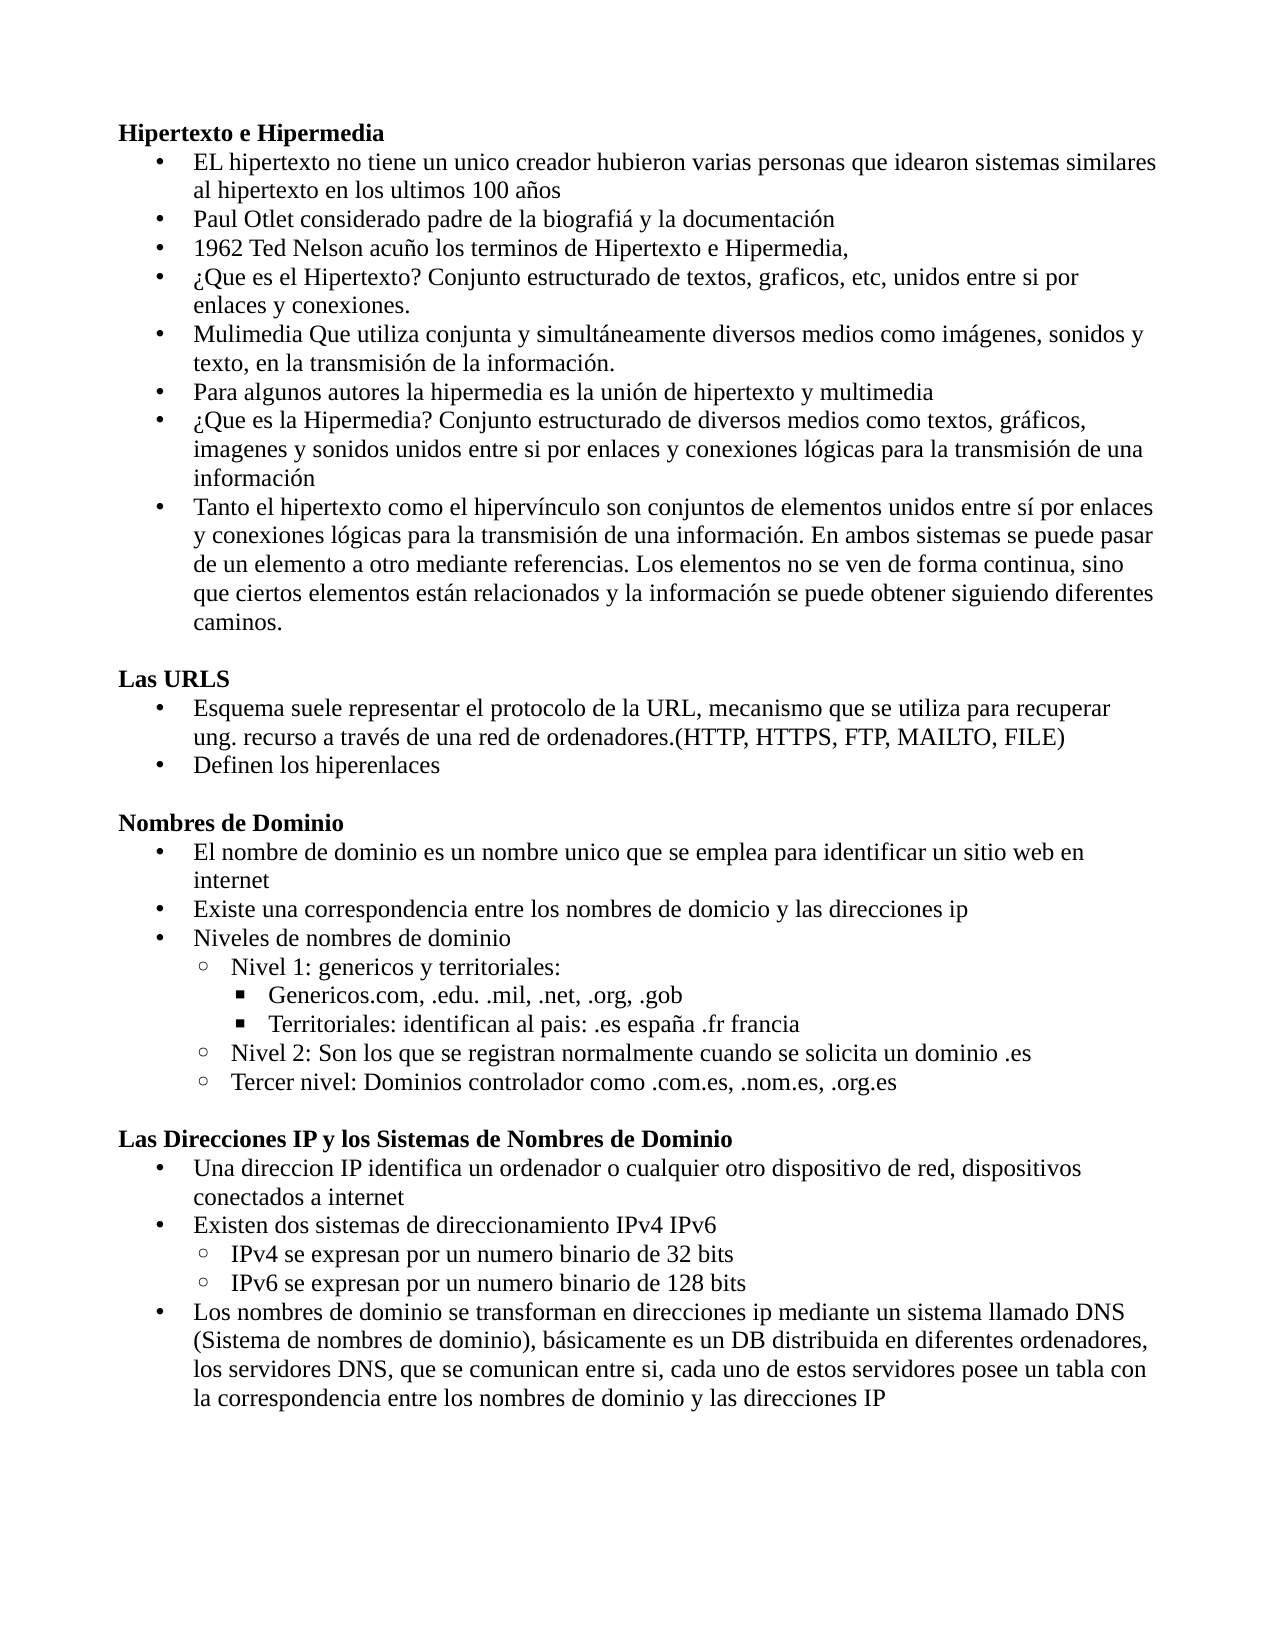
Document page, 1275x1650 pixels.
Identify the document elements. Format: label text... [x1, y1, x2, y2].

list 1962 Ted Nelson acuño los terminos de Hipertexto e Hipermedia, [156, 233, 1157, 262]
list Tanto el hipertexto como el hipervínculo son conjuntos de elementos unidos entre sí por enlaces y conexiones lógicas para la transmisión de una información. En ambos sistemas se puede pasar de un elemento a otro mediante referencias. Los elementos no se ven de forma continua, sino que ciertos elementos están relacionados y la información se puede obtener siguiendo diferentes caminos. [156, 492, 1157, 636]
text Hipertexto e Hipermedia [118, 118, 1157, 147]
list ¿Que es la Hipermedia? Conjunto estructurado de diversos medios como textos, gráficos, imagenes y sonidos unidos entre si por enlaces y conexiones lógicas para la transmisión de una información [156, 406, 1157, 492]
text Las URLS [118, 664, 1157, 693]
text Nombres de Dominio [118, 808, 1157, 837]
list Tercer nivel: Dominios controlador como .com.es, .nom.es, .org.es [193, 1067, 1157, 1096]
list Genericos.com, .edu. .mil, .net, .org, .gob [231, 981, 1157, 1009]
list EL hipertexto no tiene un unico creador hubieron varias personas que idearon sistemas similares al hipertexto en los ultimos 100 años [156, 147, 1157, 204]
text Las Direcciones IP y los Sistemas de Nombres de Dominio [118, 1124, 1157, 1153]
list Nivel 2: Son los que se registran normalmente cuando se solicita un dominio .es [193, 1038, 1157, 1067]
list Territoriales: identifican al pais: .es españa .fr francia [231, 1009, 1157, 1038]
list El nombre de dominio es un nombre unico que se emplea para identificar un sitio web en internet [156, 837, 1157, 894]
list IPv6 se expresan por un numero binario de 128 bits [193, 1268, 1157, 1297]
list Existen dos sistemas de direccionamiento IPv4 IPv6 [156, 1211, 1157, 1239]
list ¿Que es el Hipertexto? Conjunto estructurado de textos, graficos, etc, unidos entre si por enlaces y conexiones. [156, 262, 1157, 319]
list Paul Otlet considerado padre de la biografiá y la documentación [156, 204, 1157, 233]
list Definen los hiperenlaces [156, 751, 1157, 779]
list Mulimedia Que utiliza conjunta y simultáneamente diversos medios como imágenes, sonidos y texto, en la transmisión de la información. [156, 319, 1157, 377]
list Una direccion IP identifica un ordenador o cualquier otro dispositivo de red, dispositivos conectados a internet [156, 1153, 1157, 1211]
list Esquema suele representar el protocolo de la URL, mecanismo que se utiliza para recuperar ung. recurso a través de una red de ordenadores.(HTTP, HTTPS, FTP, MAILTO, FILE) [156, 693, 1157, 751]
list Niveles de nombres de dominio [156, 923, 1157, 952]
list IPv4 se expresan por un numero binario de 32 bits [193, 1239, 1157, 1268]
list Nivel 1: genericos y territoriales: [193, 952, 1157, 981]
list Los nombres de dominio se transforman en direcciones ip mediante un sistema llamado DNS (Sistema de nombres de dominio), básicamente es un DB distribuida en diferentes ordenadores, los servidores DNS, que se comunican entre si, cada uno de estos servidores posee un tabla con la correspondencia entre los nombres de dominio y las direcciones IP [156, 1297, 1157, 1412]
list Para algunos autores la hipermedia es la unión de hipertexto y multimedia [156, 377, 1157, 406]
list Existe una correspondencia entre los nombres de domicio y las direcciones ip [156, 894, 1157, 923]
